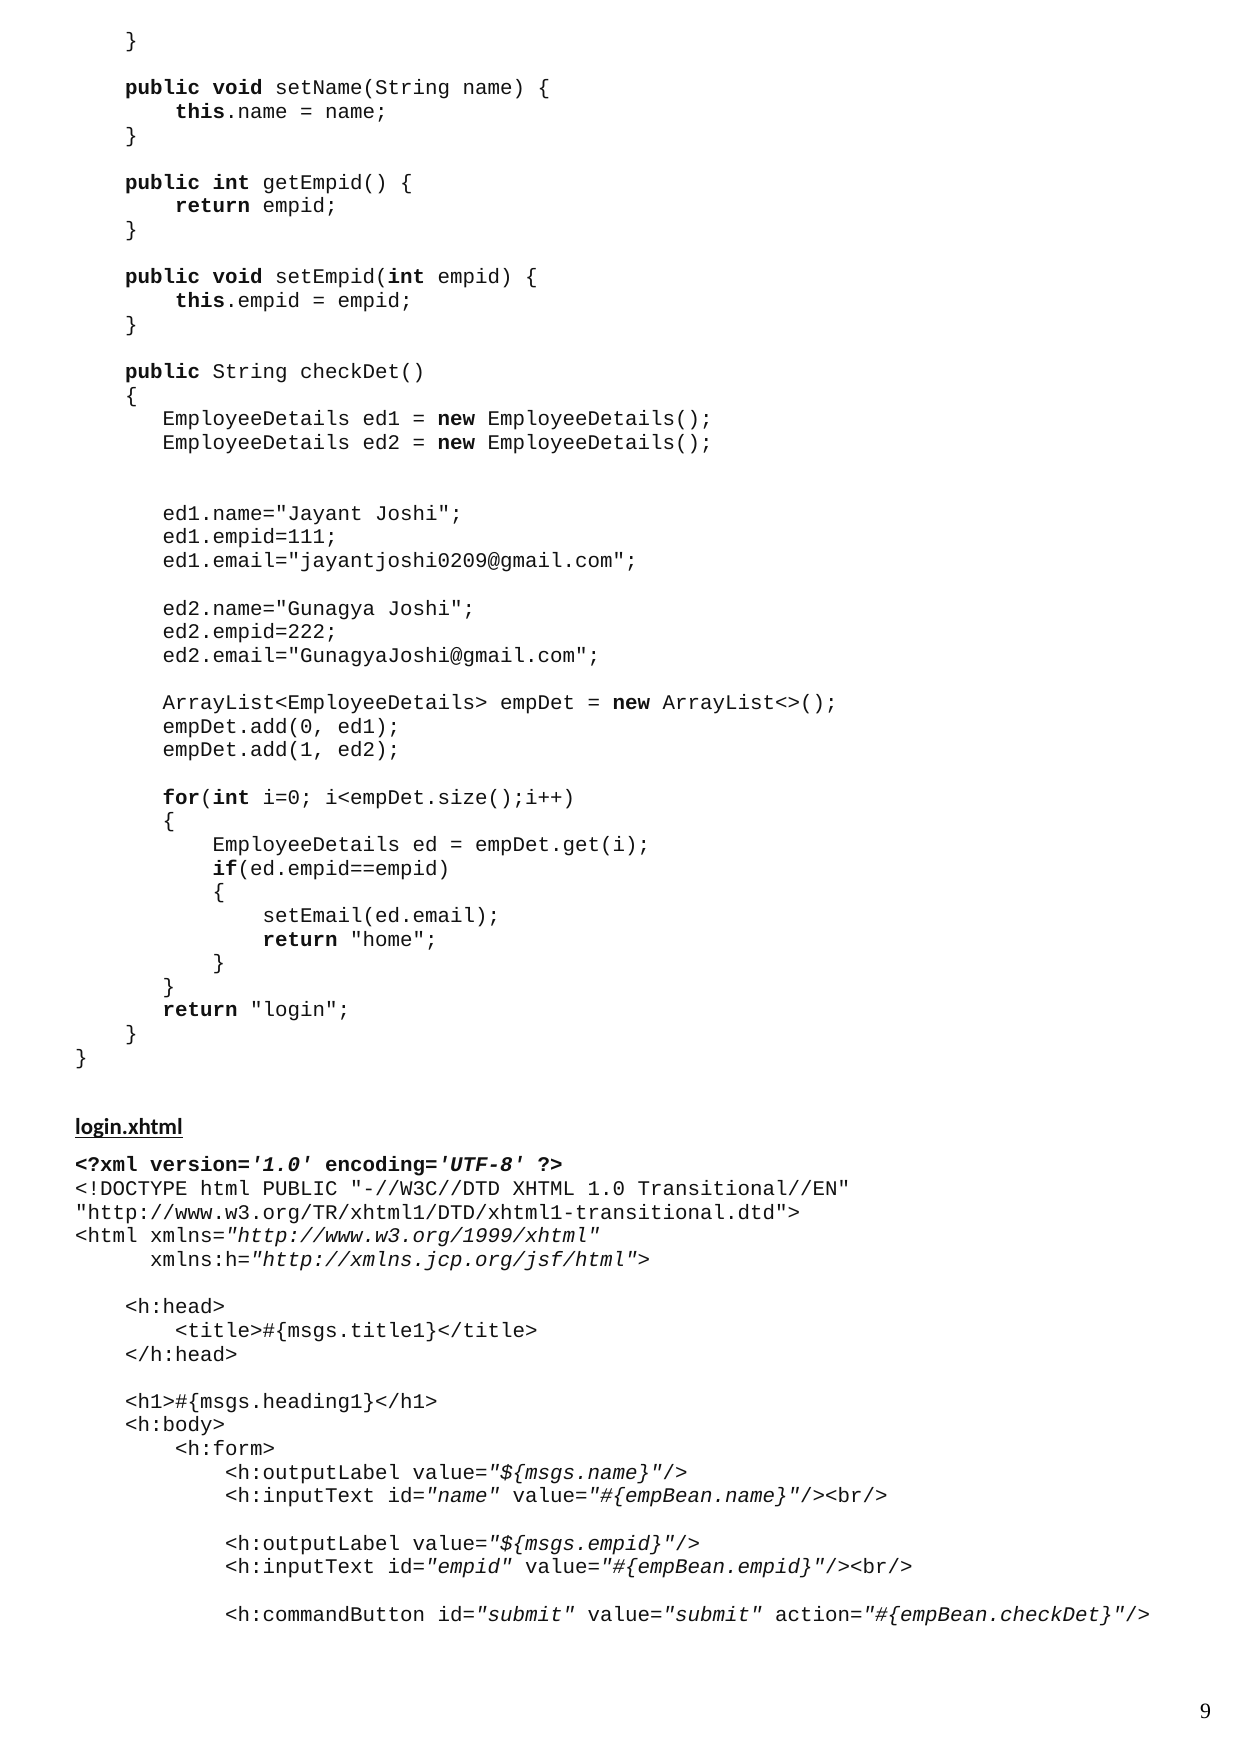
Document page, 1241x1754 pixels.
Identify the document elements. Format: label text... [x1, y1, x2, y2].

text <h:outputLabel value="${msgs.empid}"/> [75, 1533, 1211, 1556]
text <h:form> [75, 1438, 1211, 1462]
text ed1.name="Jayant Joshi"; [75, 503, 1211, 527]
text } [75, 219, 1211, 243]
text public int getEmpid() { [75, 172, 1211, 196]
text <title>#{msgs.title1}</title> [75, 1320, 1211, 1343]
text <h1>#{msgs.heading1}</h1> [75, 1391, 1211, 1414]
text { [75, 385, 1211, 408]
text login.xhtml [75, 1112, 1211, 1140]
text public void setEmpid(int empid) { [75, 266, 1211, 290]
text setEmail(ed.email); [75, 905, 1211, 928]
text <h:body> [75, 1414, 1211, 1438]
text } [75, 976, 1211, 999]
text <h:inputText id="name" value="#{empBean.name}"/><br/> [75, 1485, 1211, 1509]
text } [75, 952, 1211, 976]
text } [75, 314, 1211, 337]
text if(ed.empid==empid) [75, 858, 1211, 881]
text ed2.email="GunagyaJoshi@gmail.com"; [75, 645, 1211, 668]
text return empid; [75, 196, 1211, 219]
text this.empid = empid; [75, 290, 1211, 314]
text ed1.empid=111; [75, 527, 1211, 550]
text <html xmlns="http://www.w3.org/1999/xhtml" [75, 1225, 1211, 1249]
text </h:head> [75, 1343, 1211, 1367]
text <h:outputLabel value="${msgs.name}"/> [75, 1462, 1211, 1485]
text empDet.add(1, ed2); [75, 739, 1211, 763]
text } [75, 1023, 1211, 1047]
text { [75, 810, 1211, 834]
text EmployeeDetails ed = empDet.get(i); [75, 834, 1211, 858]
text empDet.add(0, ed1); [75, 716, 1211, 739]
text <h:inputText id="empid" value="#{empBean.empid}"/><br/> [75, 1556, 1211, 1580]
text { [75, 881, 1211, 905]
text } [75, 1047, 1211, 1070]
text EmployeeDetails ed1 = new EmployeeDetails(); [75, 408, 1211, 432]
text } [75, 124, 1211, 148]
text ed1.email="jayantjoshi0209@gmail.com"; [75, 550, 1211, 574]
text <h:commandButton id="submit" value="submit" action="#{empBean.checkDet}"/> [75, 1604, 1211, 1627]
text ed2.empid=222; [75, 621, 1211, 645]
text this.name = name; [75, 101, 1211, 124]
text <?xml version='1.0' encoding='UTF-8' ?> [75, 1154, 1211, 1178]
text } [75, 30, 1211, 54]
text public String checkDet() [75, 361, 1211, 385]
text public void setName(String name) { [75, 77, 1211, 101]
text for(int i=0; i<empDet.size();i++) [75, 787, 1211, 810]
text EmployeeDetails ed2 = new EmployeeDetails(); [75, 432, 1211, 456]
text return "login"; [75, 999, 1211, 1023]
text <h:head> [75, 1296, 1211, 1320]
text ArrayList<EmployeeDetails> empDet = new ArrayList<>(); [75, 692, 1211, 716]
text xmlns:h="http://xmlns.jcp.org/jsf/html"> [75, 1249, 1211, 1273]
text <!DOCTYPE html PUBLIC "-//W3C//DTD XHTML 1.0 Transitional//EN" "http://www.w3.org/TR/xhtml1/DTD/xhtml1-transitional.dtd"> [75, 1178, 1211, 1225]
text ed2.name="Gunagya Joshi"; [75, 597, 1211, 621]
text return "home"; [75, 928, 1211, 952]
